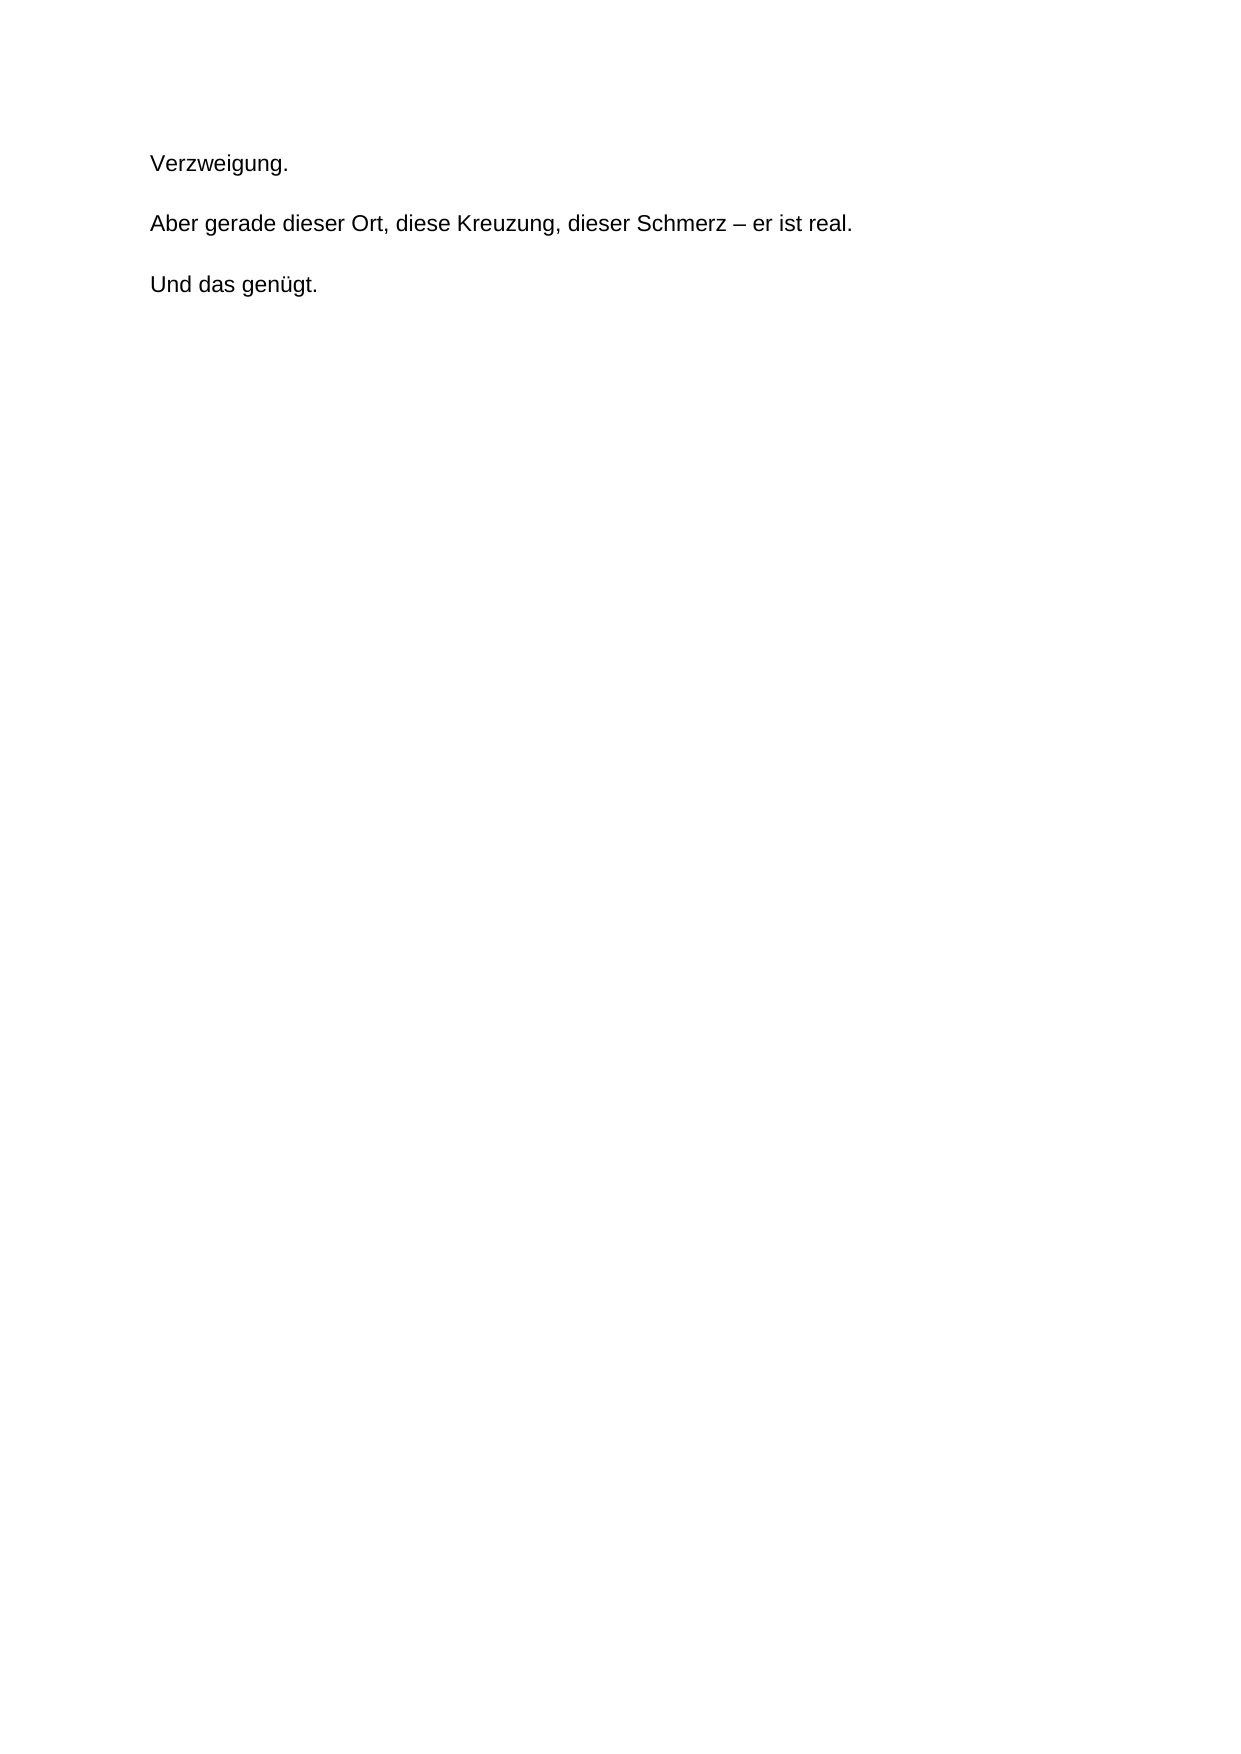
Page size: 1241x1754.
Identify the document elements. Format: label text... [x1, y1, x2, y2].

text Aber gerade dieser Ort, diese Kreuzung, dieser Schmerz – er ist real. [150, 210, 1090, 237]
text Verzweigung. [150, 150, 1090, 176]
text Und das genügt. [150, 271, 1090, 297]
